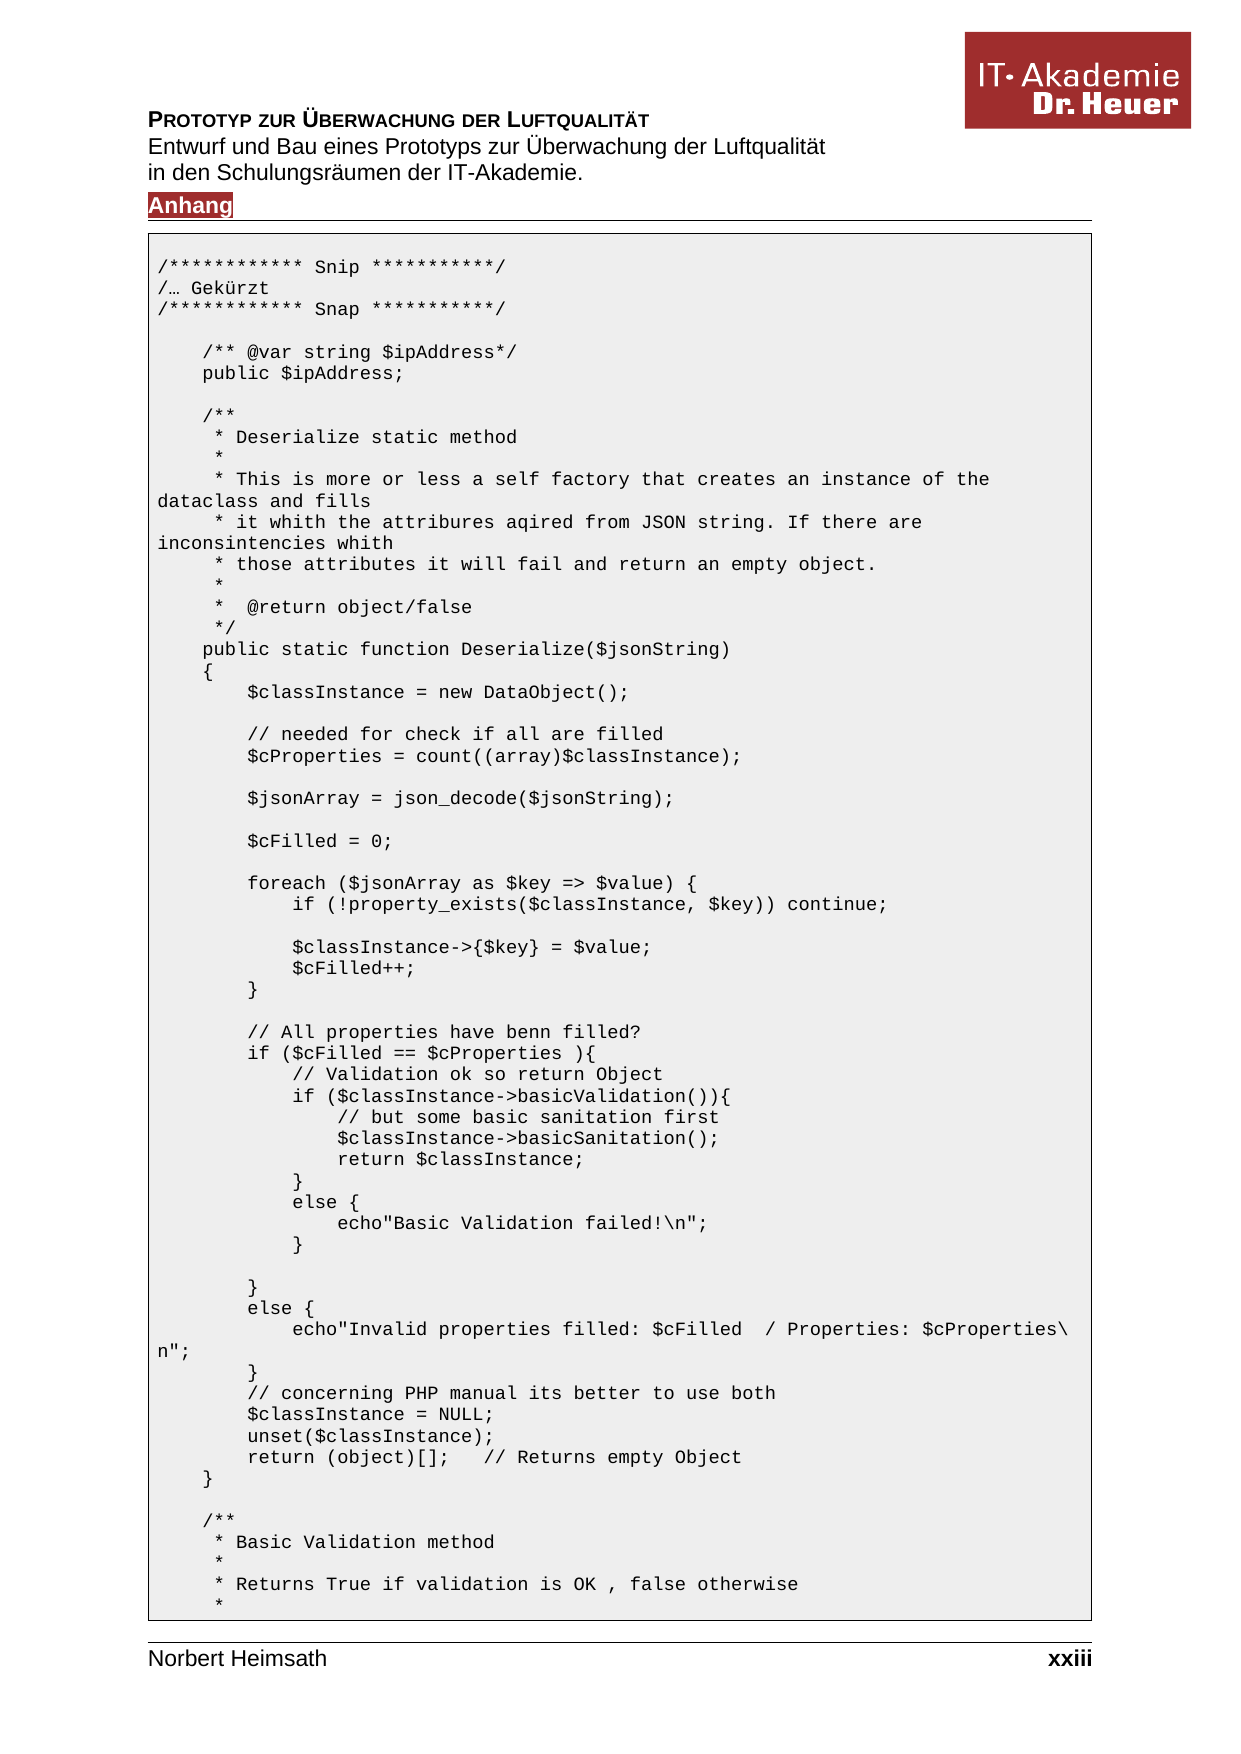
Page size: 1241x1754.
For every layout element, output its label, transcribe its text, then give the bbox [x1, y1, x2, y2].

list // concerning PHP manual its better to use both [149, 1381, 1091, 1402]
list $classInstance->basicSanitation(); [149, 1126, 1091, 1147]
list else { [149, 1296, 1091, 1317]
list * Basic Validation method [149, 1529, 1091, 1551]
list $classInstance->{$key} = $value; [149, 934, 1091, 956]
list * Deserialize static method [149, 424, 1091, 446]
list public static function Deserialize($jsonString) [149, 637, 1091, 658]
list * Returns True if validation is OK , false otherwise [149, 1572, 1091, 1593]
list } [149, 1359, 1091, 1381]
list return $classInstance; [149, 1147, 1091, 1168]
list /… Gekürzt [149, 276, 1091, 297]
list $jsonArray = json_decode($jsonString); [149, 786, 1091, 807]
list /** [149, 1508, 1091, 1529]
list foreach ($jsonArray as $key => $value) { [149, 871, 1091, 892]
list } [149, 977, 1091, 998]
list if ($cFilled == $cProperties ){ [149, 1041, 1091, 1062]
list * [149, 1551, 1091, 1572]
list $classInstance = new DataObject(); [149, 679, 1091, 701]
list { [149, 658, 1091, 679]
list } [149, 1274, 1091, 1296]
list $cFilled++; [149, 956, 1091, 977]
list /** [149, 403, 1091, 424]
list // All properties have benn filled? [149, 1019, 1091, 1041]
list // Validation ok so return Object [149, 1062, 1091, 1083]
list /************ Snap ***********/ [149, 297, 1091, 318]
list /** @var string $ipAddress*/ [149, 339, 1091, 361]
list * it whith the attribures aqired from JSON string. If there are inconsintencies whith [149, 509, 1091, 552]
list echo"Basic Validation failed!\n"; [149, 1211, 1091, 1232]
list * [149, 573, 1091, 594]
list * [149, 1593, 1091, 1620]
list if (!property_exists($classInstance, $key)) continue; [149, 892, 1091, 913]
list // but some basic sanitation first [149, 1104, 1091, 1126]
list } [149, 1168, 1091, 1189]
list unset($classInstance); [149, 1423, 1091, 1444]
list $classInstance = NULL; [149, 1402, 1091, 1423]
list public $ipAddress; [149, 361, 1091, 382]
list echo"Invalid properties filled: $cFilled / Properties: $cProperties\n"; [149, 1317, 1091, 1359]
list return (object)[]; // Returns empty Object [149, 1444, 1091, 1466]
list else { [149, 1189, 1091, 1211]
list /************ Snip ***********/ [149, 254, 1091, 276]
list // needed for check if all are filled [149, 722, 1091, 743]
list * @return object/false [149, 594, 1091, 616]
list * [149, 446, 1091, 467]
list } [149, 1466, 1091, 1487]
list $cFilled = 0; [149, 828, 1091, 849]
list if ($classInstance->basicValidation()){ [149, 1083, 1091, 1104]
list } [149, 1232, 1091, 1253]
list * those attributes it will fail and return an empty object. [149, 552, 1091, 573]
list */ [149, 616, 1091, 637]
list * This is more or less a self factory that creates an instance of the dataclass and fills [149, 467, 1091, 509]
list $cProperties = count((array)$classInstance); [149, 743, 1091, 764]
